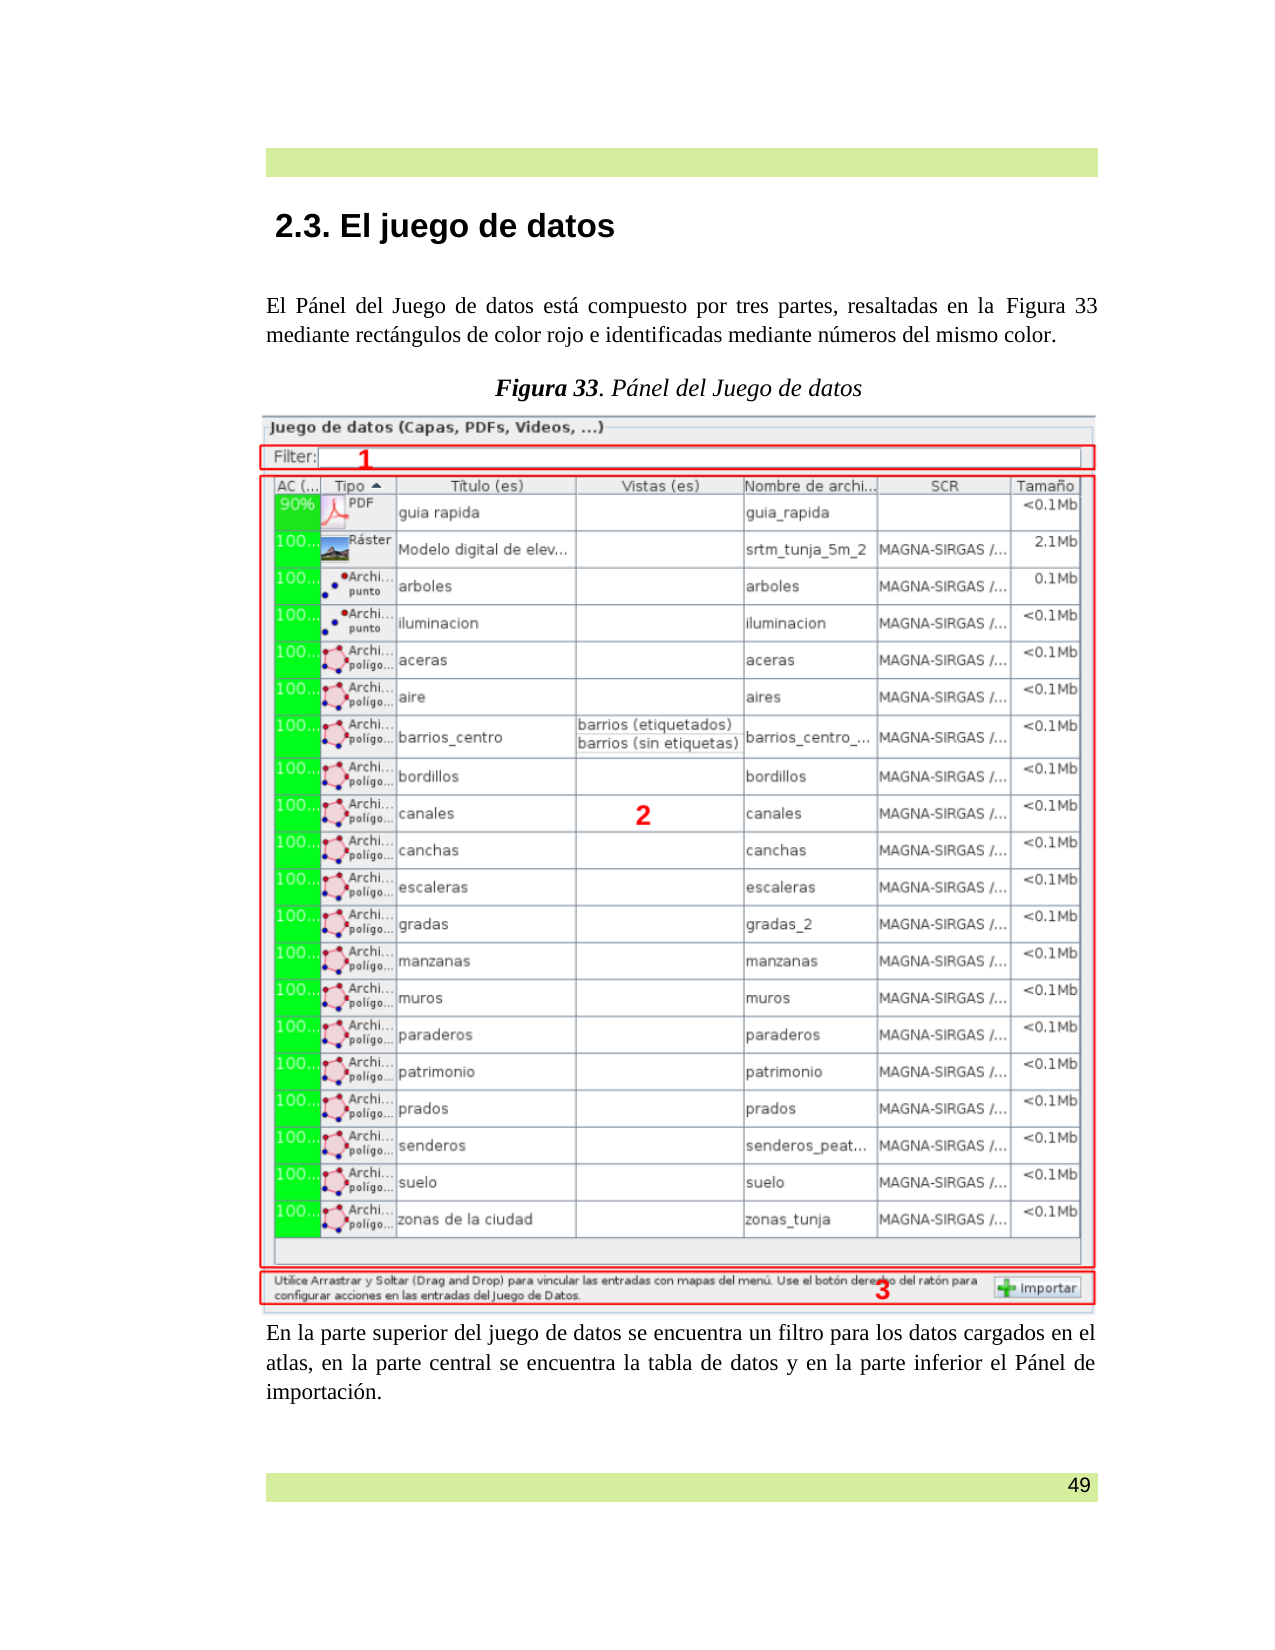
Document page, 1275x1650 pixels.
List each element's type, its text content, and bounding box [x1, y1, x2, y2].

text Figura 33. Pánel del Juego de datos [266, 373, 1098, 402]
text El Pánel del Juego de datos está compuesto por tres partes, resaltadas en la Figura 33 mediante rectángulos de color rojo e identificadas mediante números del mismo color. [266, 290, 1098, 349]
subtitle El juego de datos [266, 207, 1098, 245]
picture [258, 414, 1106, 1318]
text En la parte superior del juego de datos se encuentra un filtro para los datos cargados en el atlas, en la parte central se encuentra la tabla de datos y en la parte inferior el Pánel de importación. [266, 1318, 1098, 1406]
